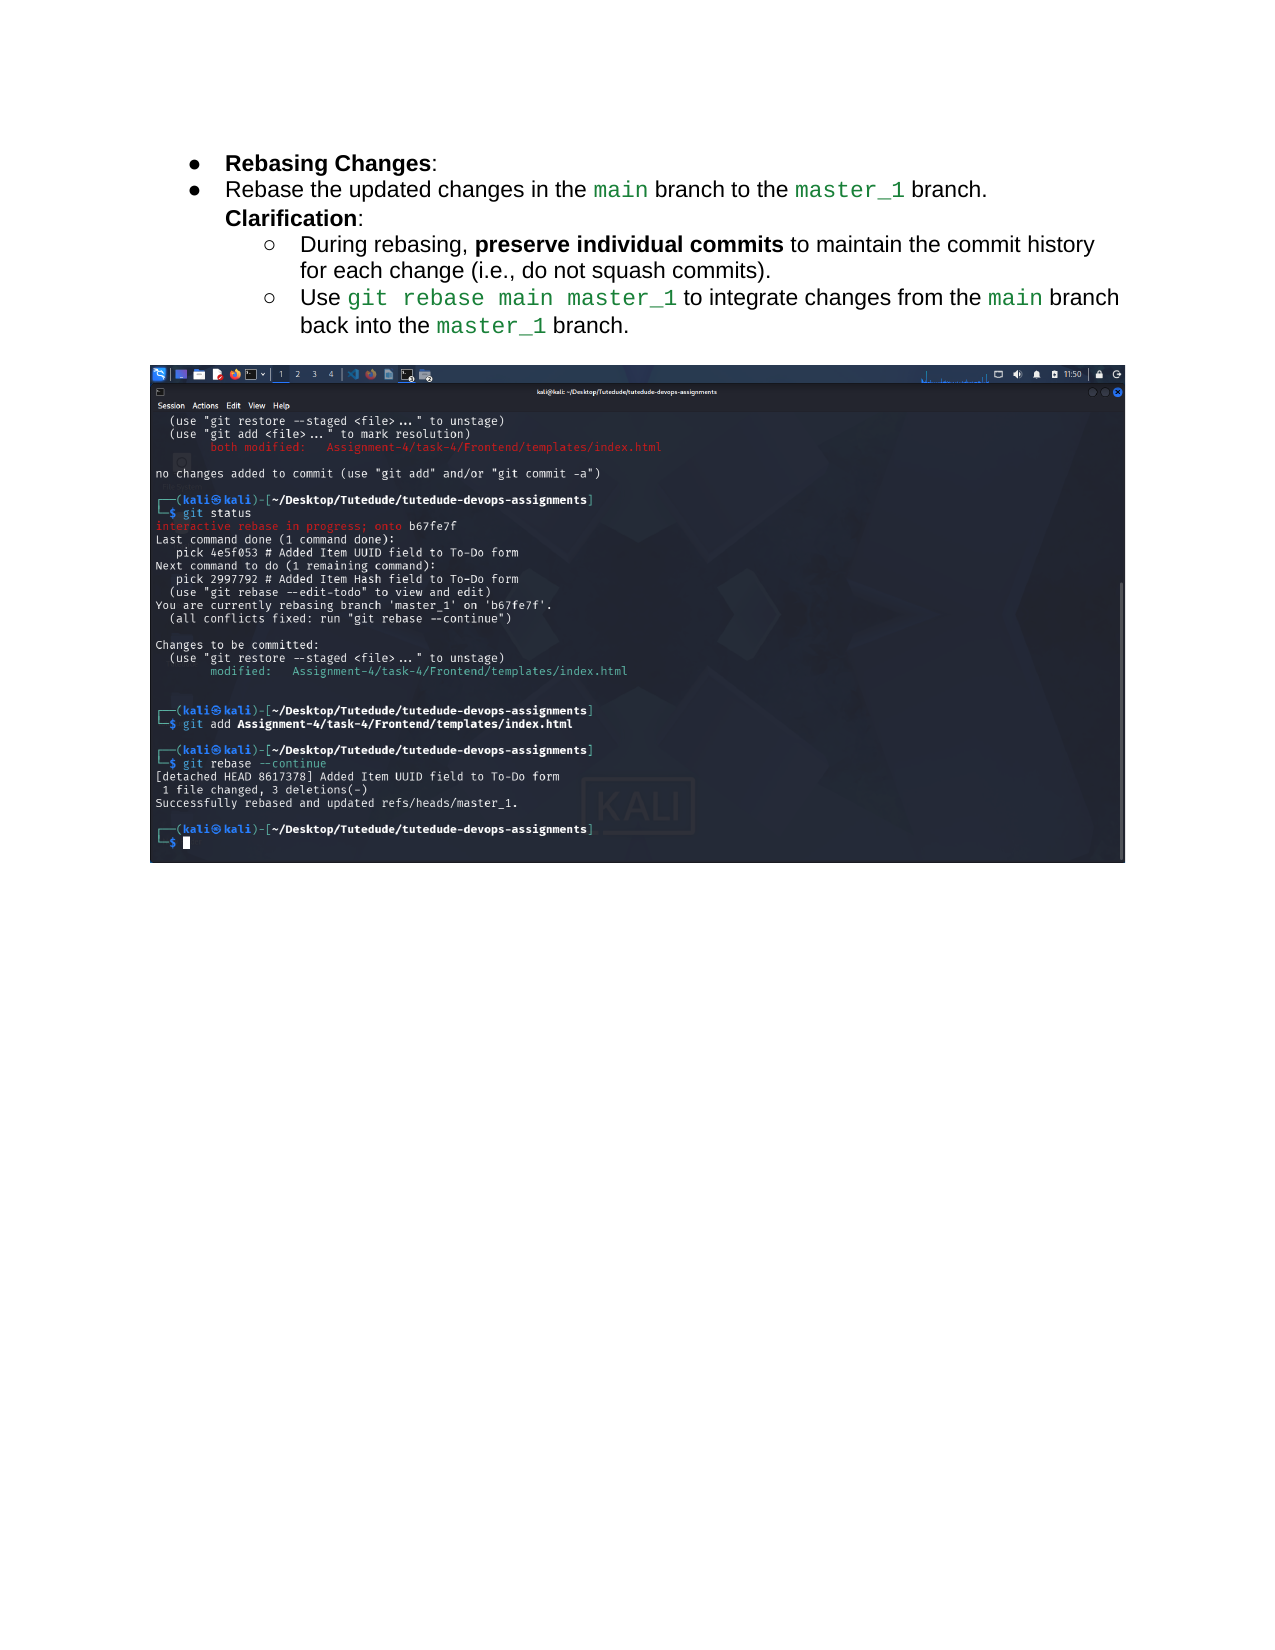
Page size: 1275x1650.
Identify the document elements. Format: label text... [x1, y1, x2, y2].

list Use git rebase main master_1 to integrate changes from the main branch back into the master_1 branch. [262, 284, 1125, 340]
list During rebasing, preserve individual commits to maintain the commit history for each change (i.e., do not squash commits). [262, 231, 1125, 284]
list Rebasing Changes: [187, 150, 1125, 176]
list Rebase the updated changes in the main branch to the master_1 branch. Clarification: [187, 176, 1125, 231]
picture [150, 365, 1125, 863]
